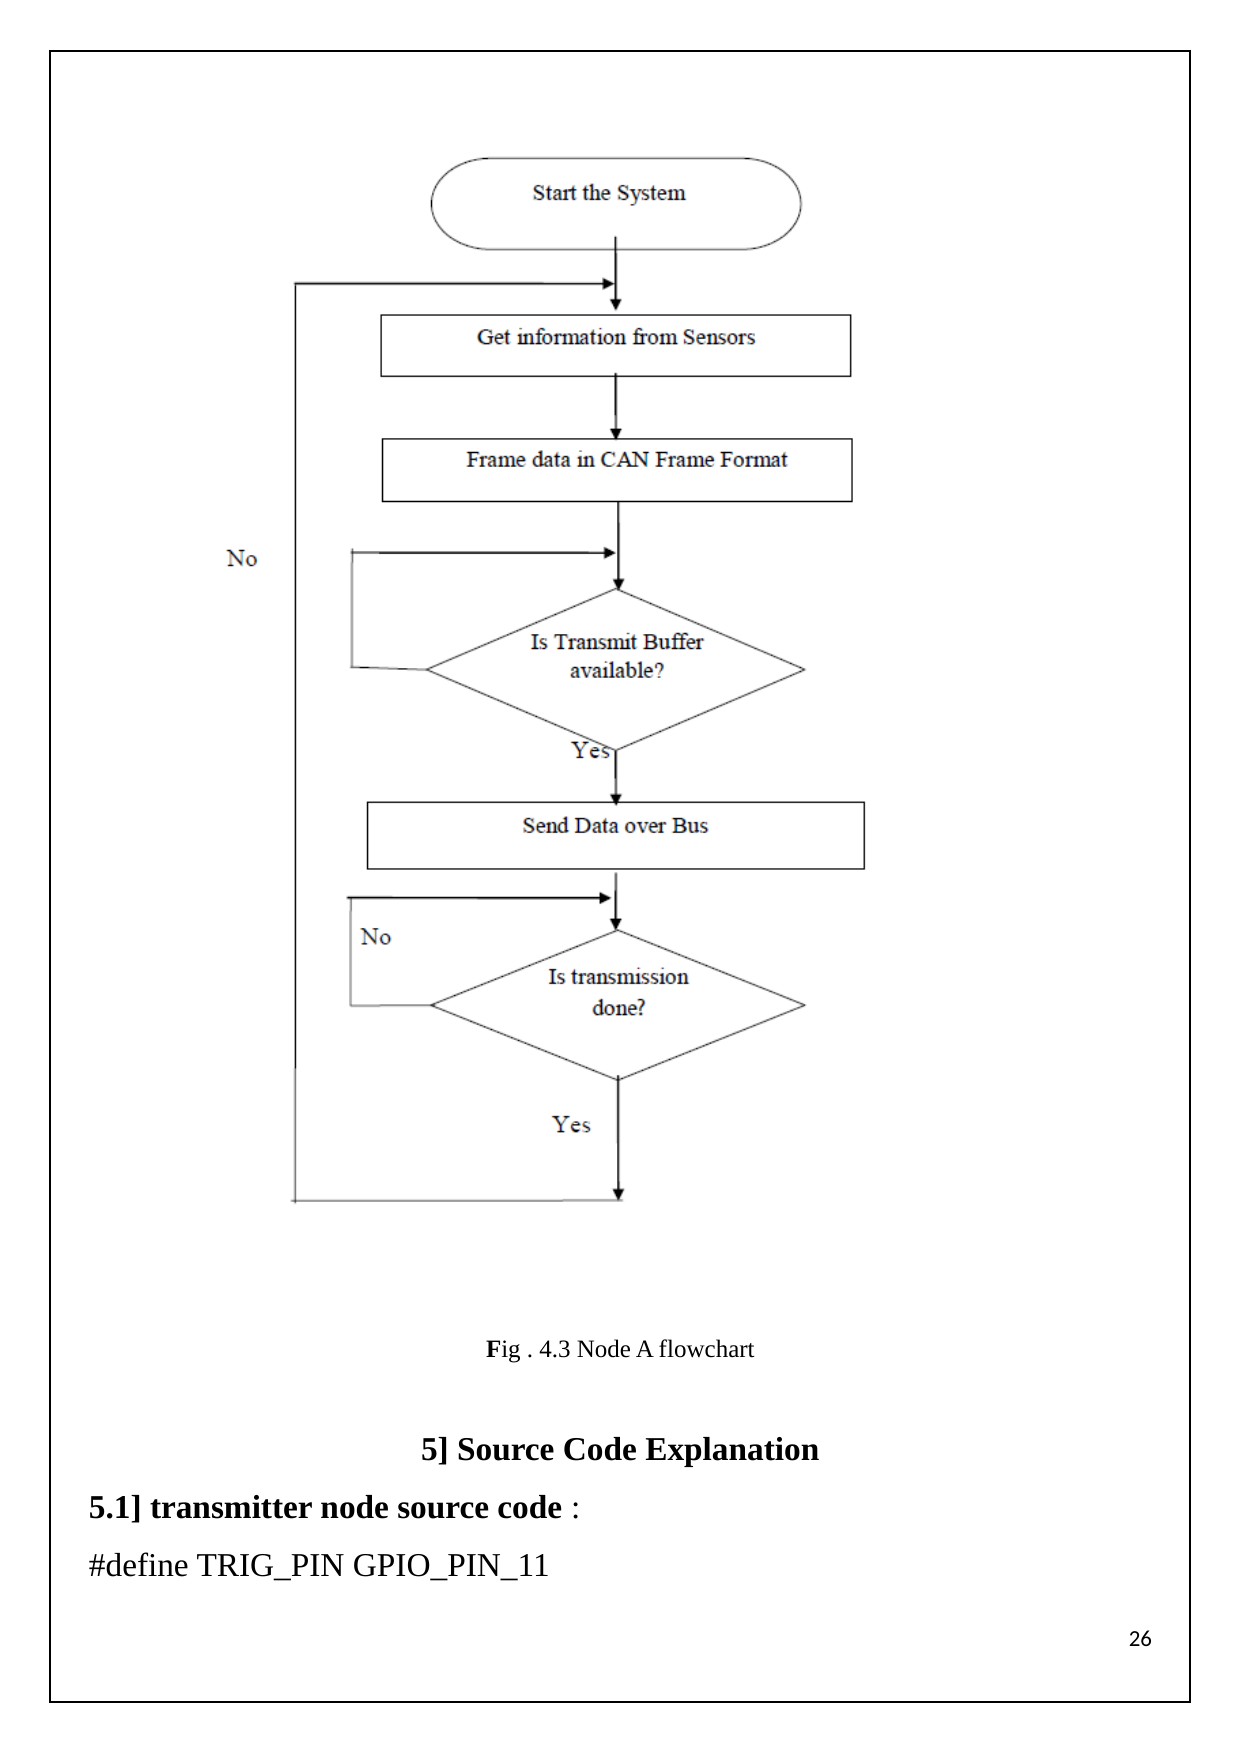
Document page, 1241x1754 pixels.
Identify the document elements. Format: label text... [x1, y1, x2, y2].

picture [167, 124, 1072, 1240]
text 5] Source Code Explanation [89, 1429, 1152, 1467]
text #define TRIG_PIN GPIO_PIN_11 [89, 1545, 1152, 1583]
text Fig . 4.3 Node A flowchart [89, 1334, 1152, 1362]
text 5.1] transmitter node source code : [89, 1487, 1152, 1525]
